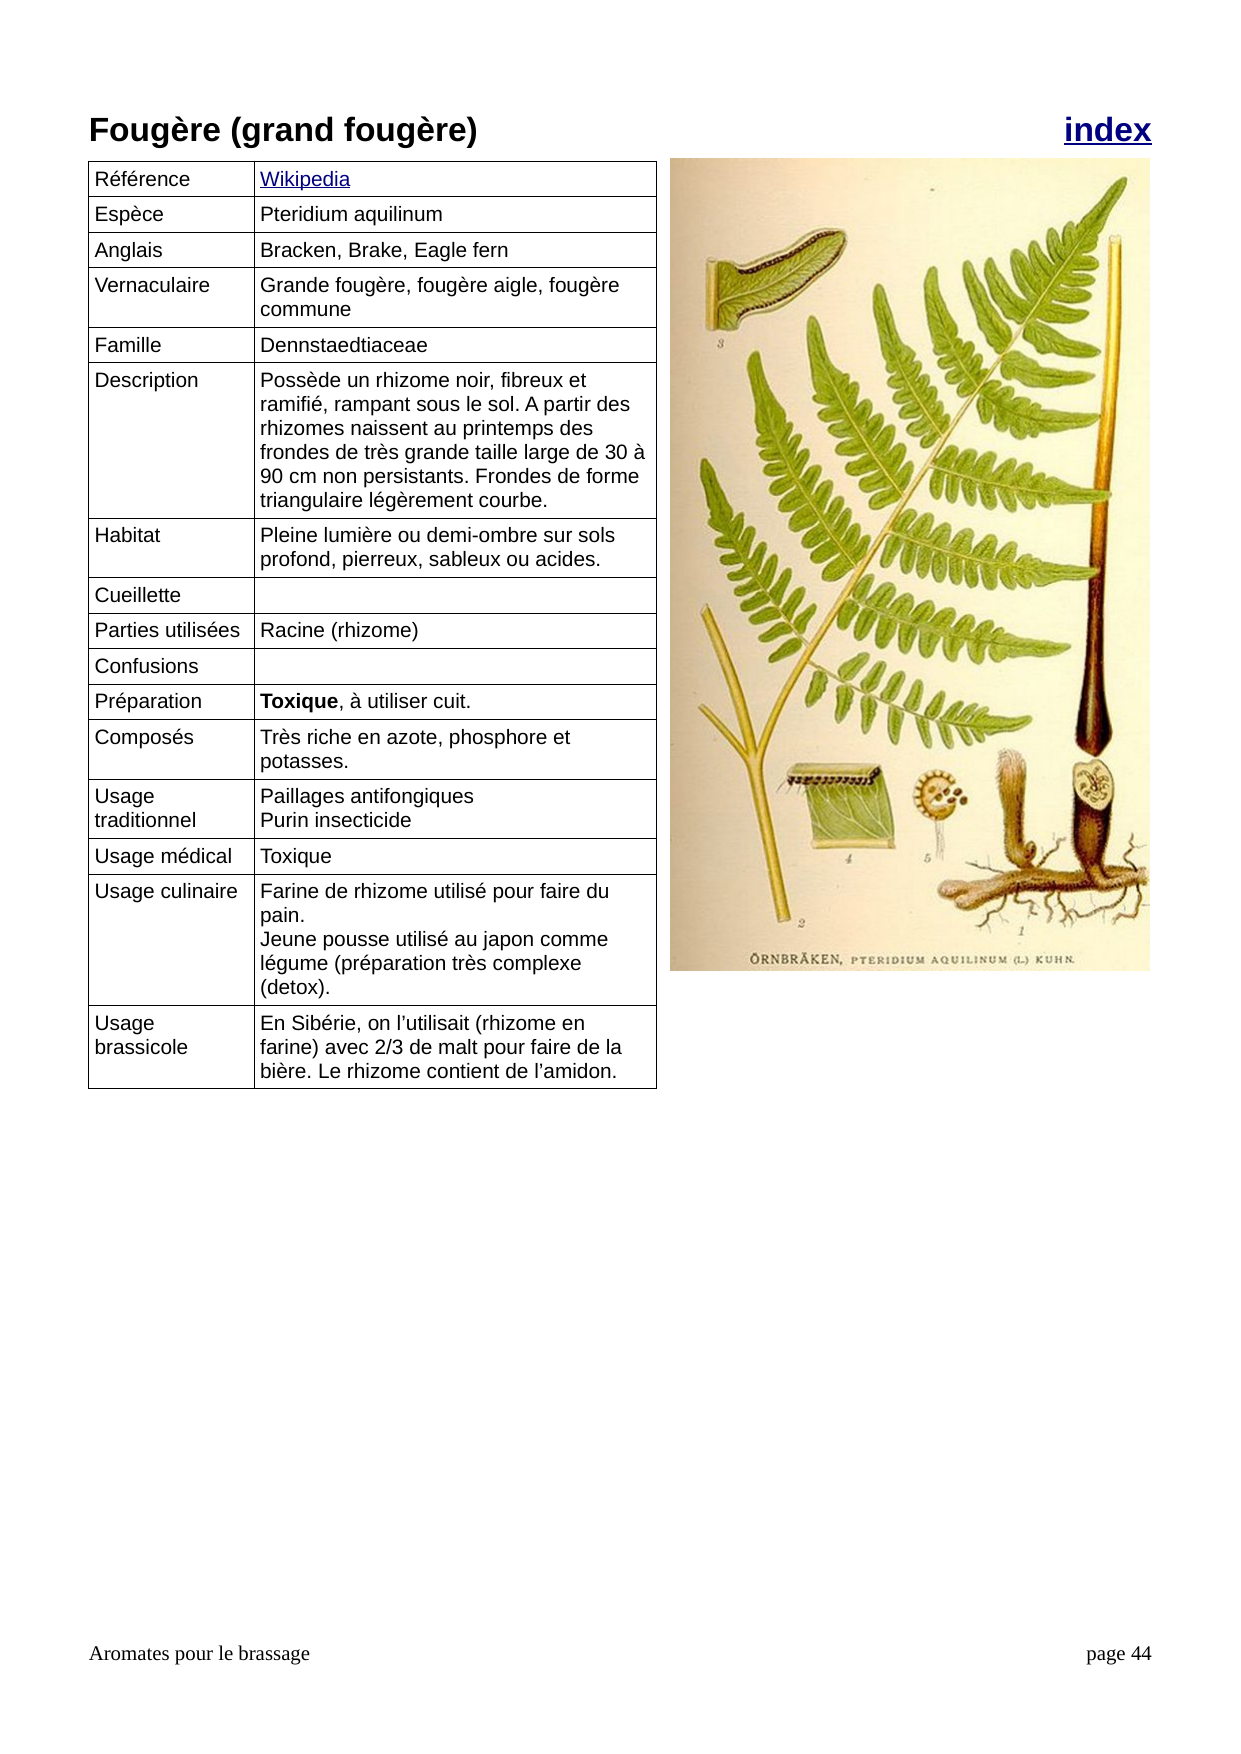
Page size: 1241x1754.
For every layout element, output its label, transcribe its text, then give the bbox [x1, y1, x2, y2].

table_cell Cueillette [89, 578, 254, 612]
table_cell Description [89, 363, 254, 517]
table_cell En Sibérie, on l’utilisait (rhizome en farine) avec 2/3 de malt pour faire de la bière. Le rhizome contient de l’amidon. [255, 1006, 656, 1088]
table_cell Paillages antifongiques Purin insecticide [255, 780, 656, 838]
table_cell Espèce [89, 197, 254, 232]
table_cell Toxique, à utiliser cuit. [255, 685, 656, 719]
table_cell Parties utilisées [89, 614, 254, 648]
table_cell Usage médical [89, 839, 254, 873]
table_cell Pleine lumière ou demi-ombre sur sols profond, pierreux, sableux ou acides. [255, 519, 656, 577]
table_cell Possède un rhizome noir, fibreux et ramifié, rampant sous le sol. A partir des rhizomes naissent au printemps des frondes de très grande taille large de 30 à 90 cm non persistants. Frondes de forme triangulaire légèrement courbe. [255, 363, 656, 517]
subtitle Fougère (grand fougère) index [88, 109, 1152, 148]
table_cell Vernaculaire [89, 268, 254, 327]
table_cell Usage brassicole [89, 1006, 254, 1088]
table_cell Racine (rhizome) [255, 614, 656, 648]
table_cell Usage traditionnel [89, 780, 254, 838]
table_cell Très riche en azote, phosphore et potasses. [255, 720, 656, 778]
table_cell Bracken, Brake, Eagle fern [255, 233, 656, 267]
table_cell Pteridium aquilinum [255, 197, 656, 232]
table_cell Préparation [89, 685, 254, 719]
table_cell [255, 578, 656, 612]
table_cell Dennstaedtiaceae [255, 328, 656, 362]
table_cell Grande fougère, fougère aigle, fougère commune [255, 268, 656, 327]
table_cell [255, 649, 656, 683]
table_cell Farine de rhizome utilisé pour faire du pain. Jeune pousse utilisé au japon comme légume (préparation très complexe (detox). [255, 875, 656, 1005]
table_cell Habitat [89, 519, 254, 577]
table_cell Confusions [89, 649, 254, 683]
table_cell Usage culinaire [89, 875, 254, 1005]
table_cell Famille [89, 328, 254, 362]
picture [670, 158, 1150, 971]
table_cell Anglais [89, 233, 254, 267]
table_header Référence [89, 162, 254, 196]
table_header Wikipedia [255, 162, 656, 196]
table_cell Composés [89, 720, 254, 778]
table_cell Toxique [255, 839, 656, 873]
